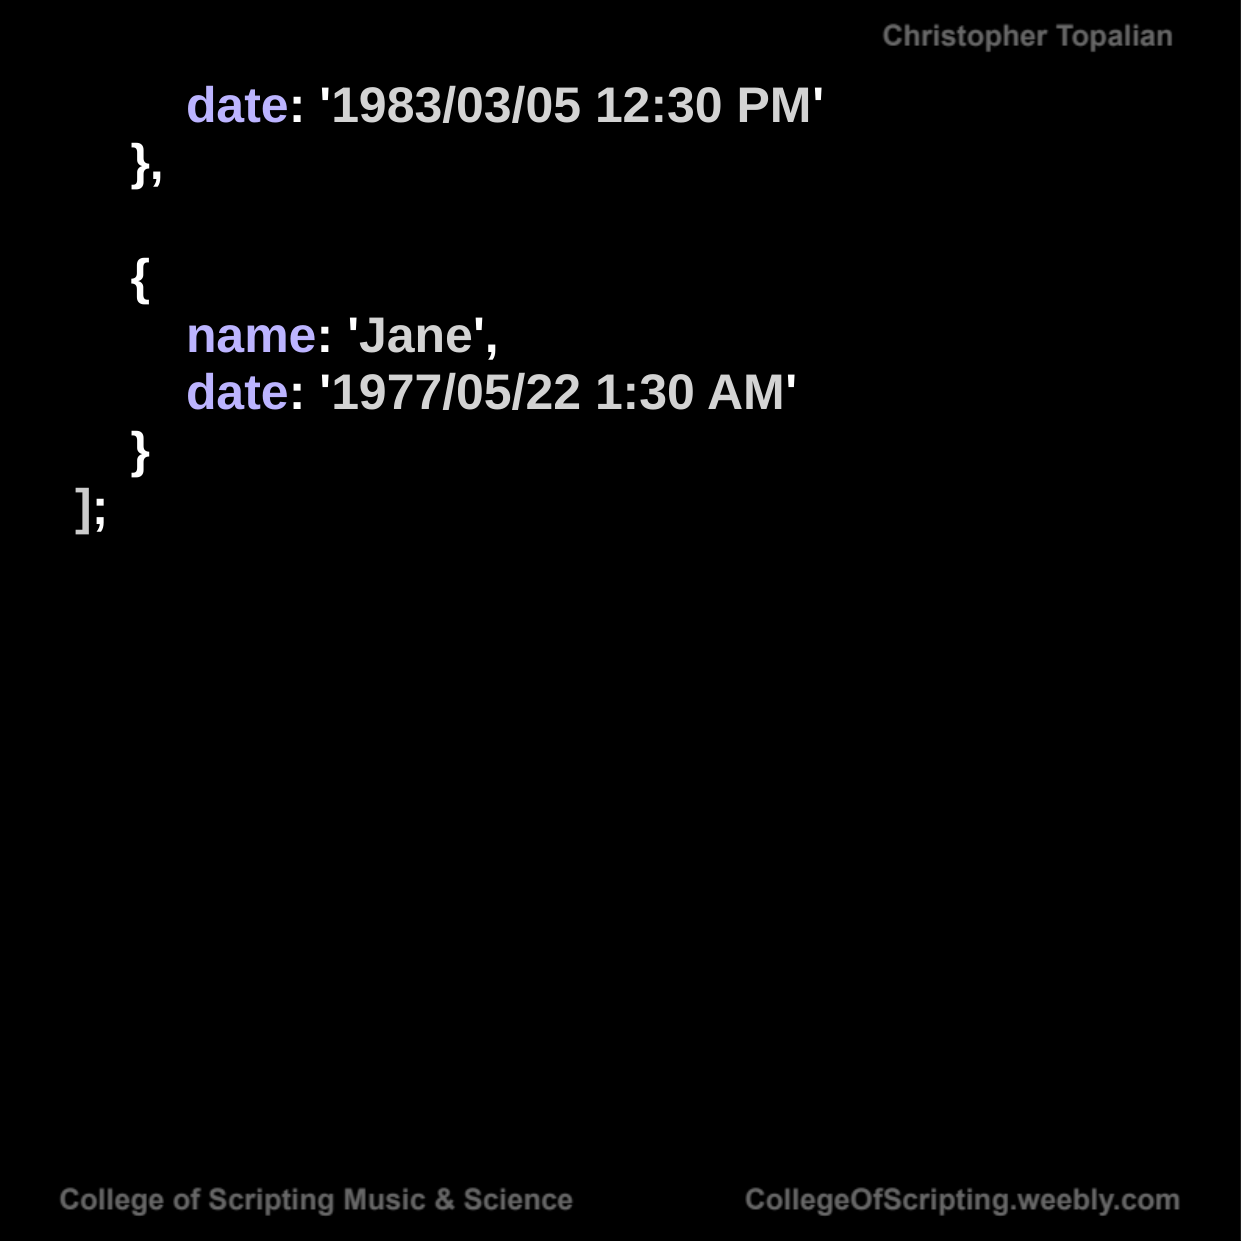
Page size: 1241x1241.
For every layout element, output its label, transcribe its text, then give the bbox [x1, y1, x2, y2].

text }, [75, 132, 1166, 190]
text name: 'Jane', [75, 305, 1166, 362]
text ]; [75, 477, 1166, 535]
text } [75, 420, 1166, 477]
text date: '1983/03/05 12:30 PM' [75, 75, 1166, 132]
text date: '1977/05/22 1:30 AM' [75, 362, 1166, 420]
text { [75, 247, 1166, 305]
